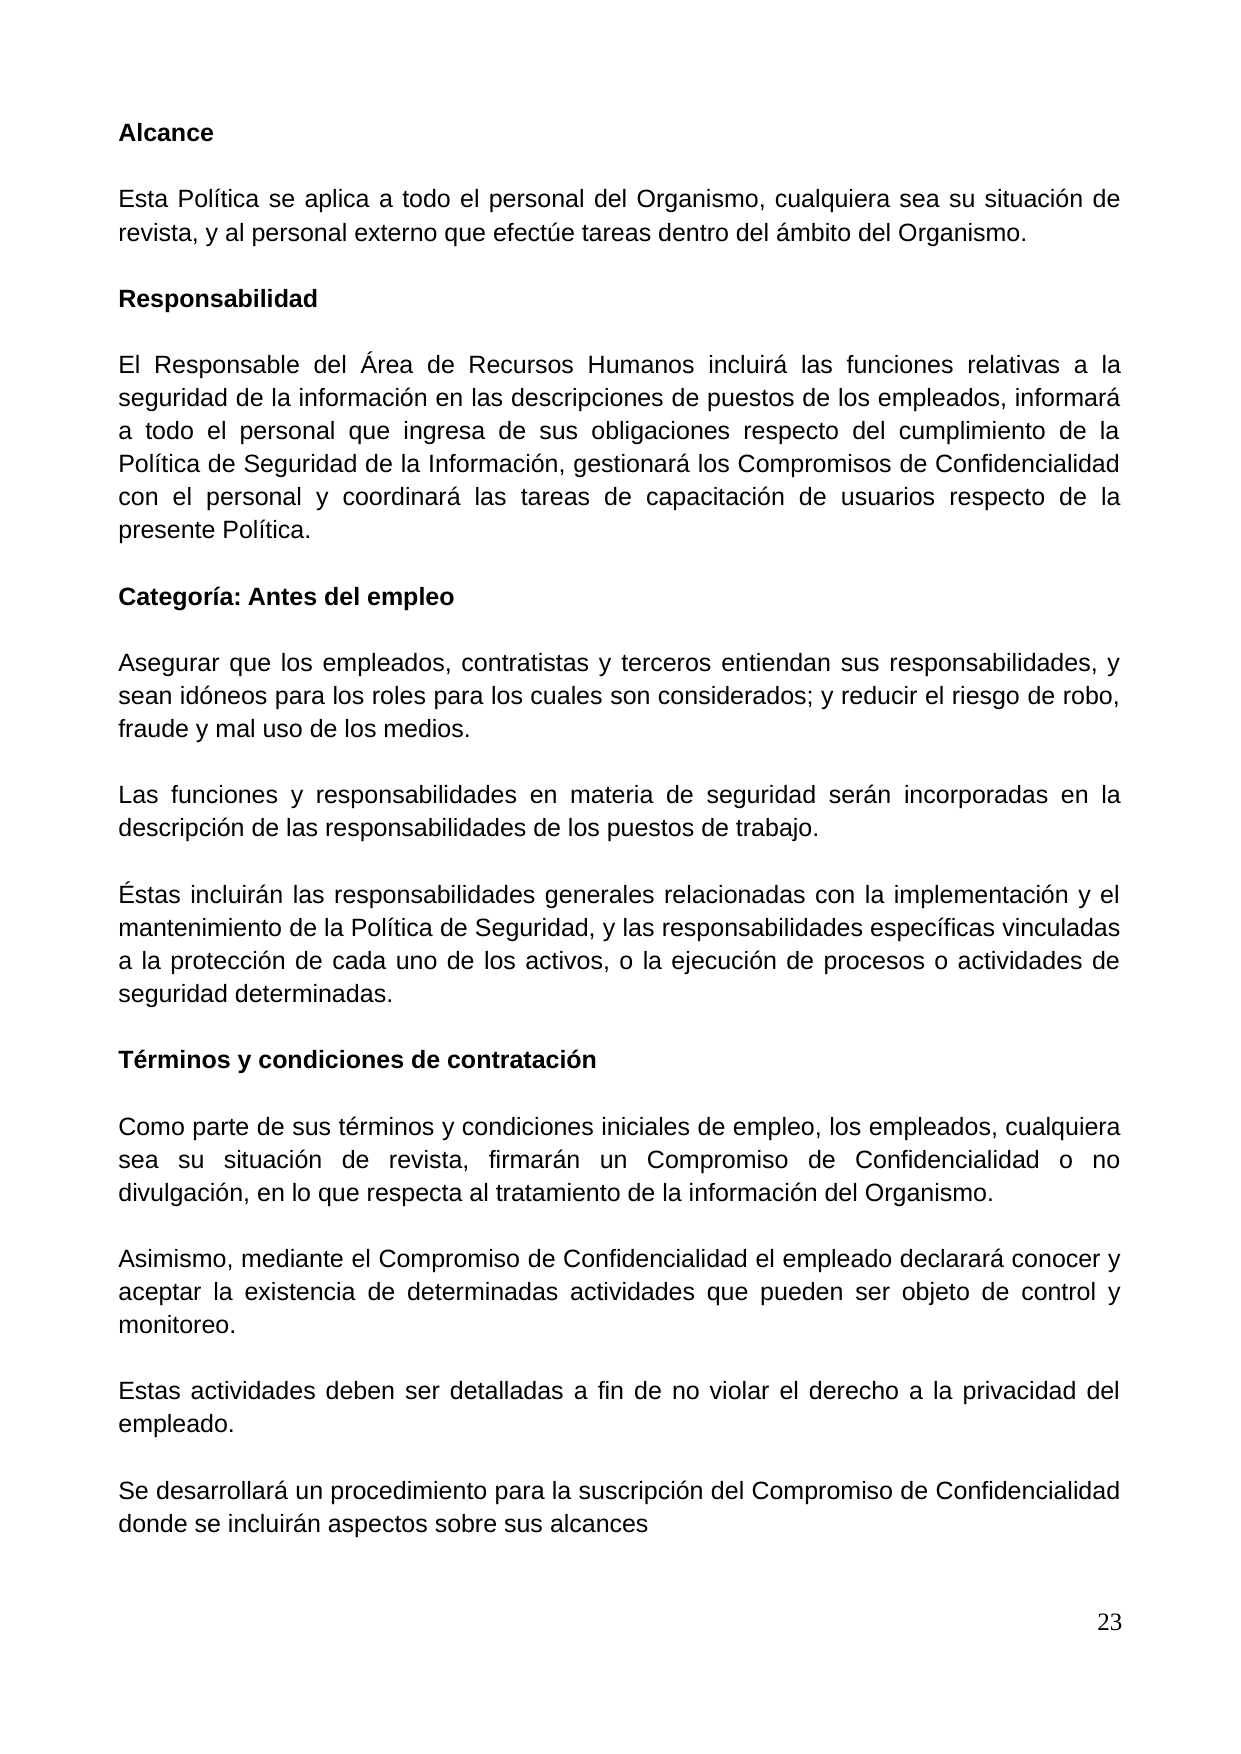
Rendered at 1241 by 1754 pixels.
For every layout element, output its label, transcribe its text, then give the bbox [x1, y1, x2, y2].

text Como parte de sus términos y condiciones iniciales de empleo, los empleados, cualquiera sea su situación de revista, firmarán un Compromiso de Confidencialidad o no divulgación, en lo que respecta al tratamiento de la información del Organismo. [118, 1112, 1122, 1206]
text Categoría: Antes del empleo [118, 582, 1122, 610]
text Las funciones y responsabilidades en materia de seguridad serán incorporadas en la descripción de las responsabilidades de los puestos de trabajo. [118, 780, 1122, 842]
text El Responsable del Área de Recursos Humanos incluirá las funciones relativas a la seguridad de la información en las descripciones de puestos de los empleados, informará a todo el personal que ingresa de sus obligaciones respecto del cumplimiento de la Política de Seguridad de la Información, gestionará los Compromisos de Confidencialidad con el personal y coordinará las tareas de capacitación de usuarios respecto de la presente Política. [118, 350, 1122, 544]
text Esta Política se aplica a todo el personal del Organismo, cualquiera sea su situación de revista, y al personal externo que efectúe tareas dentro del ámbito del Organismo. [118, 184, 1122, 246]
text Estas actividades deben ser detalladas a fin de no violar el derecho a la privacidad del empleado. [118, 1376, 1122, 1438]
text Se desarrollará un procedimiento para la suscripción del Compromiso de Confidencialidad donde se incluirán aspectos sobre sus alcances [118, 1476, 1122, 1537]
text Éstas incluirán las responsabilidades generales relacionadas con la implementación y el mantenimiento de la Política de Seguridad, y las responsabilidades específicas vinculadas a la protección de cada uno de los activos, o la ejecución de procesos o actividades de seguridad determinadas. [118, 880, 1122, 1008]
text Términos y condiciones de contratación [118, 1045, 1122, 1074]
text Asimismo, mediante el Compromiso de Confidencialidad el empleado declarará conocer y aceptar la existencia de determinadas actividades que pueden ser objeto de control y monitoreo. [118, 1244, 1122, 1339]
text Asegurar que los empleados, contratistas y terceros entiendan sus responsabilidades, y sean idóneos para los roles para los cuales son considerados; y reducir el riesgo de robo, fraude y mal uso de los medios. [118, 648, 1122, 743]
text Responsabilidad [118, 284, 1122, 313]
text Alcance [118, 118, 1122, 147]
